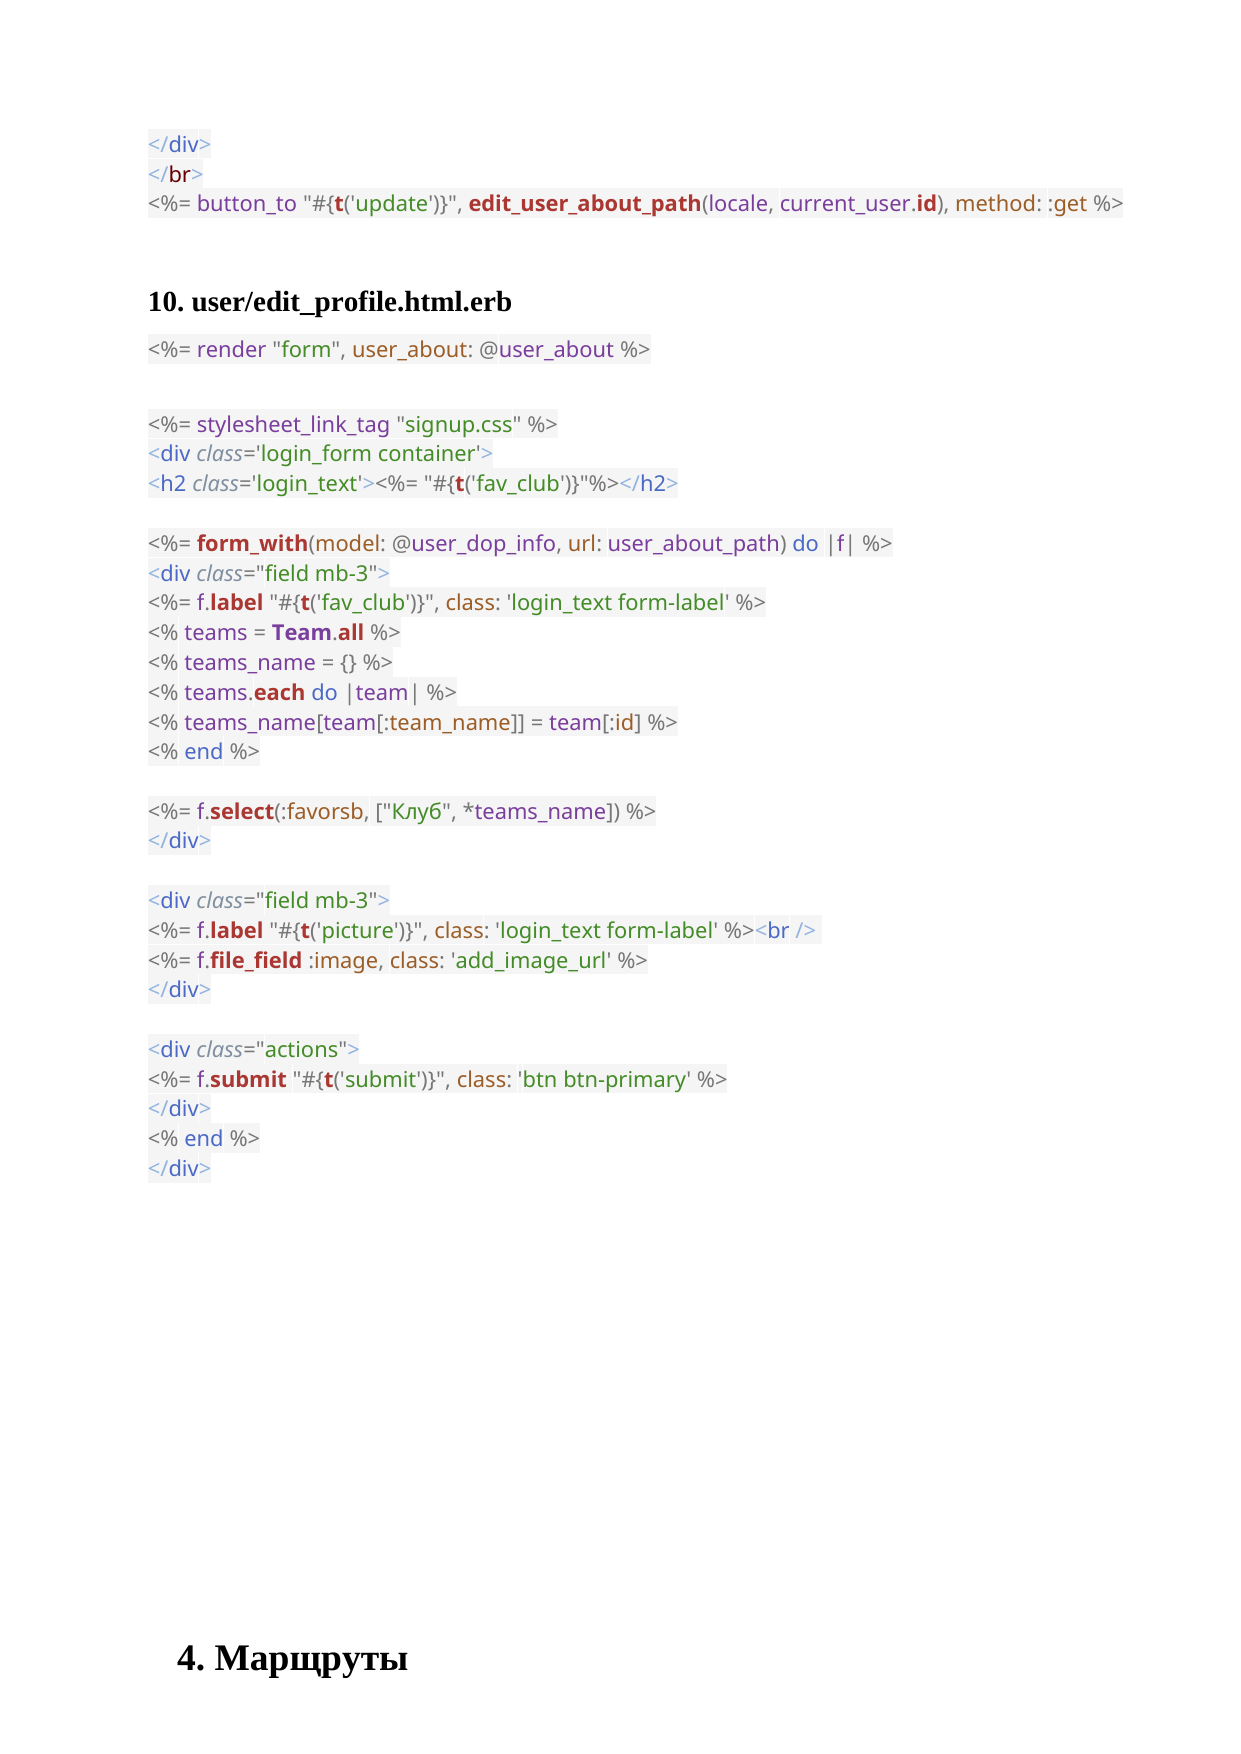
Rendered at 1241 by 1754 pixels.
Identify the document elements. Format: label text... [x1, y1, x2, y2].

text <div class="field mb-3"> [148, 557, 1181, 587]
text 4. Марщруты [148, 1636, 1181, 1679]
text <h2 class='login_text'><%= "#{t('fav_club')}"%></h2> [148, 468, 1181, 498]
text <%= f.submit "#{t('submit')}", class: 'btn btn-primary' %> [148, 1064, 1181, 1093]
text </br> [148, 158, 1181, 188]
text <%= f.file_field :image, class: 'add_image_url' %> [148, 944, 1181, 974]
text <% teams_name = {} %> [148, 647, 1181, 677]
text <div class='login_form container'> [148, 438, 1181, 468]
text <div class="actions"> [148, 1034, 1181, 1064]
text <%= button_to "#{t('update')}", edit_user_about_path(locale, current_user.id), method: :get %> [148, 188, 1181, 218]
text </div> [148, 974, 1181, 1004]
text 10. user/edit_profile.html.erb [148, 284, 1181, 317]
text </div> [148, 1153, 1181, 1183]
text <%= f.select(:favorsb, ["Клуб", *teams_name]) %> [148, 796, 1181, 826]
text <% end %> [148, 736, 1181, 766]
text <% teams_name[team[:team_name]] = team[:id] %> [148, 706, 1181, 736]
text <%= stylesheet_link_tag "signup.css" %> [148, 409, 1181, 438]
text <%= render "form", user_about: @user_about %> [148, 334, 1181, 364]
text </div> [148, 826, 1181, 855]
text </div> [148, 129, 1181, 158]
text <%= f.label "#{t('fav_club')}", class: 'login_text form-label' %> [148, 587, 1181, 617]
text <% teams.each do |team| %> [148, 677, 1181, 706]
text <%= f.label "#{t('picture')}", class: 'login_text form-label' %><br /> [148, 915, 1181, 944]
text <%= form_with(model: @user_dop_info, url: user_about_path) do |f| %> [148, 528, 1181, 557]
text <% end %> [148, 1123, 1181, 1153]
text <div class="field mb-3"> [148, 885, 1181, 915]
text </div> [148, 1093, 1181, 1123]
text <% teams = Team.all %> [148, 617, 1181, 647]
